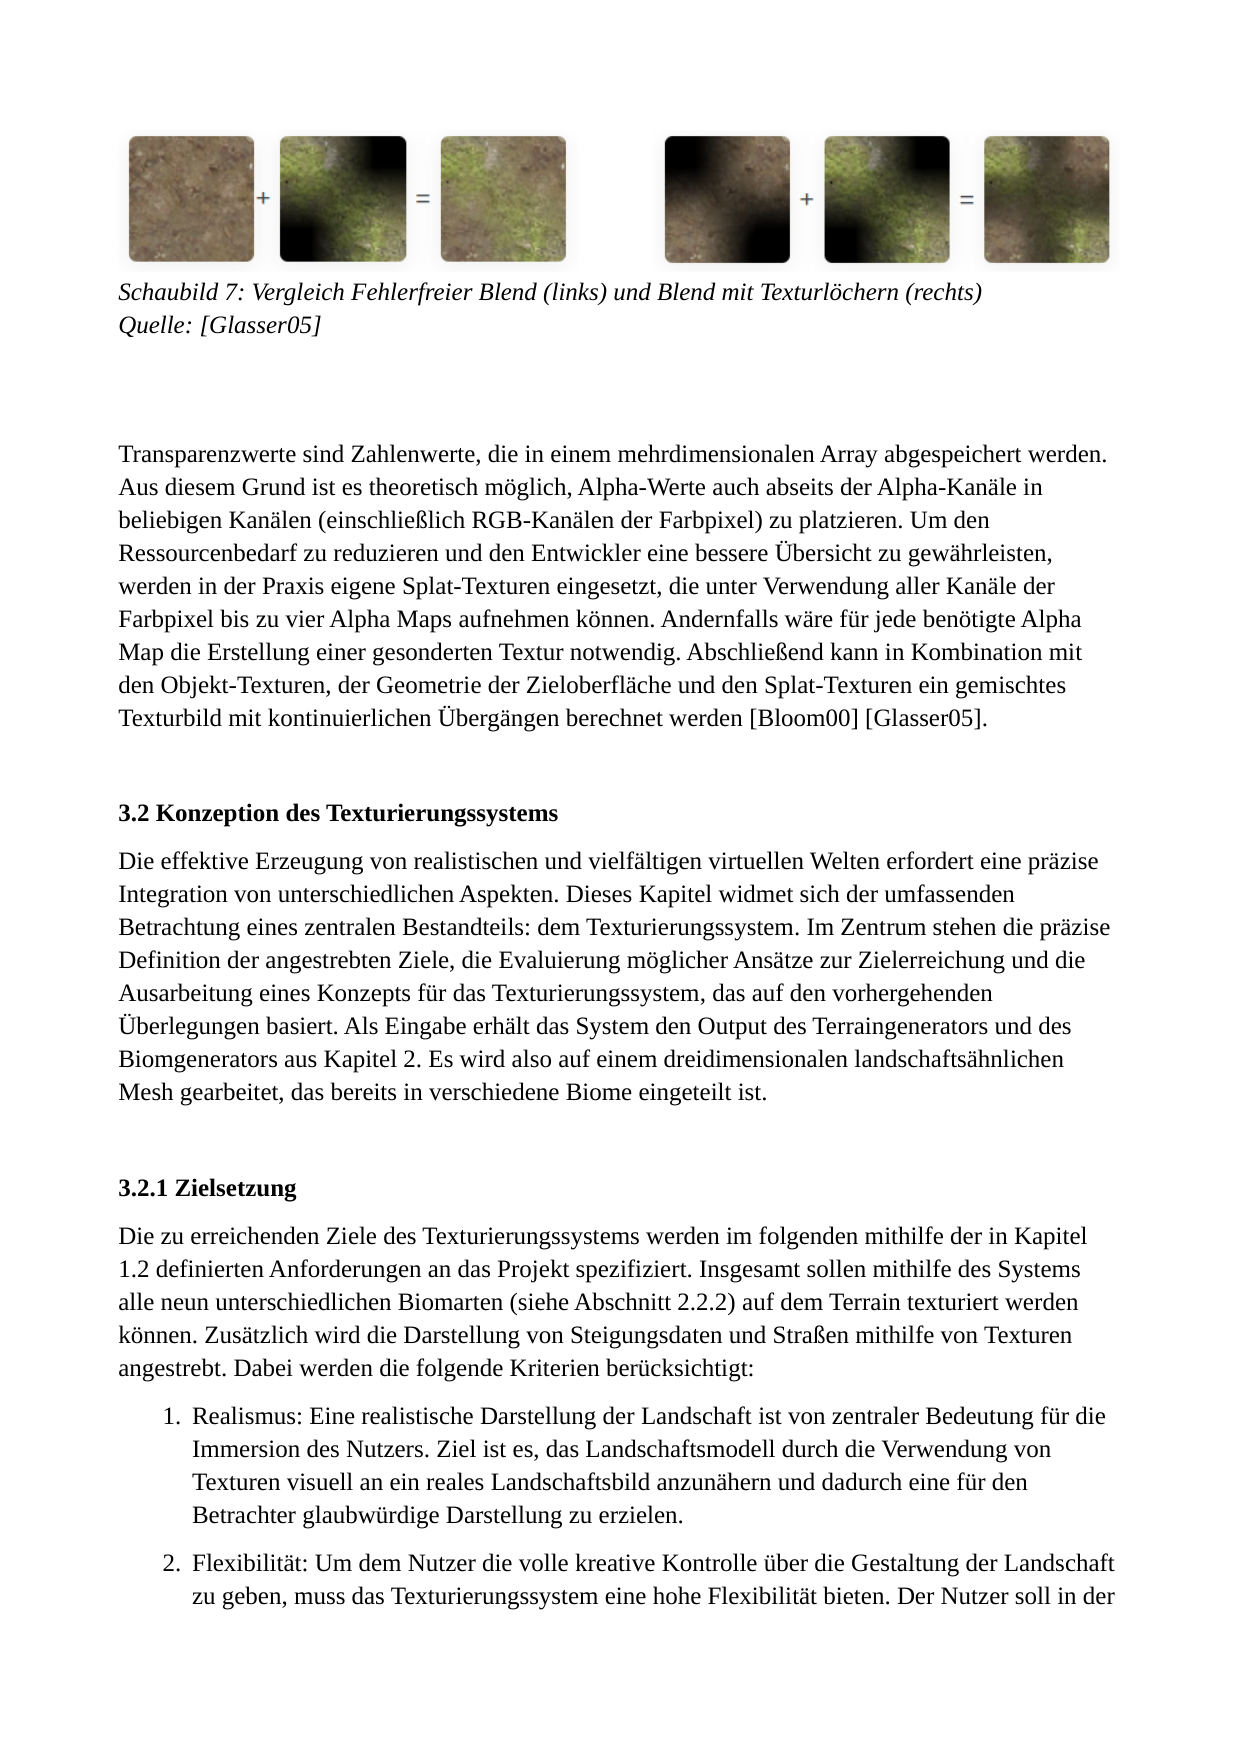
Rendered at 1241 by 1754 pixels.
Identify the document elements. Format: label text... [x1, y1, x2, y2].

picture [118, 130, 1123, 273]
text 3.2.1 Zielsetzung [118, 1173, 1122, 1202]
text Die effektive Erzeugung von realistischen und vielfältigen virtuellen Welten erfordert eine präzise Integration von unterschiedlichen Aspekten. Dieses Kapitel widmet sich der umfassenden Betrachtung eines zentralen Bestandteils: dem Texturierungssystem. Im Zentrum stehen die präzise Definition der angestrebten Ziele, die Evaluierung möglicher Ansätze zur Zielerreichung und die Ausarbeitung eines Konzepts für das Texturierungssystem, das auf den vorhergehenden Überlegungen basiert. Als Eingabe erhält das System den Output des Terraingenerators und des Biomgenerators aus Kapitel 2. Es wird also auf einem dreidimensionalen landschaftsähnlichen Mesh gearbeitet, das bereits in verschiedene Biome eingeteilt ist. [118, 846, 1122, 1106]
text Schaubild 7: Vergleich Fehlerfreier Blend (links) und Blend mit Texturlöchern (rechts) Quelle: [Glasser05] [118, 273, 1122, 339]
text 3.2 Konzeption des Texturierungssystems [118, 798, 1122, 827]
text Transparenzwerte sind Zahlenwerte, die in einem mehrdimensionalen Array abgespeichert werden. Aus diesem Grund ist es theoretisch möglich, Alpha-Werte auch abseits der Alpha-Kanäle in beliebigen Kanälen (einschließlich RGB-Kanälen der Farbpixel) zu platzieren. Um den Ressourcenbedarf zu reduzieren und den Entwickler eine bessere Übersicht zu gewährleisten, werden in der Praxis eigene Splat-Texturen eingesetzt, die unter Verwendung aller Kanäle der Farbpixel bis zu vier Alpha Maps aufnehmen können. Andernfalls wäre für jede benötigte Alpha Map die Erstellung einer gesonderten Textur notwendig. Abschließend kann in Kombination mit den Objekt-Texturen, der Geometrie der Zieloberfläche und den Splat-Texturen ein gemischtes Texturbild mit kontinuierlichen Übergängen berechnet werden [Bloom00] [Glasser05]. [118, 439, 1122, 732]
list Flexibilität: Um dem Nutzer die volle kreative Kontrolle über die Gestaltung der Landschaft zu geben, muss das Texturierungssystem eine hohe Flexibilität bieten. Der Nutzer soll in der [162, 1548, 1122, 1609]
text Die zu erreichenden Ziele des Texturierungssystems werden im folgenden mithilfe der in Kapitel 1.2 definierten Anforderungen an das Projekt spezifiziert. Insgesamt sollen mithilfe des Systems alle neun unterschiedlichen Biomarten (siehe Abschnitt 2.2.2) auf dem Terrain texturiert werden können. Zusätzlich wird die Darstellung von Steigungsdaten und Straßen mithilfe von Texturen angestrebt. Dabei werden die folgende Kriterien berücksichtigt: [118, 1221, 1122, 1382]
list Realismus: Eine realistische Darstellung der Landschaft ist von zentraler Bedeutung für die Immersion des Nutzers. Ziel ist es, das Landschaftsmodell durch die Verwendung von Texturen visuell an ein reales Landschaftsbild anzunähern und dadurch eine für den Betrachter glaubwürdige Darstellung zu erzielen. [162, 1401, 1122, 1529]
